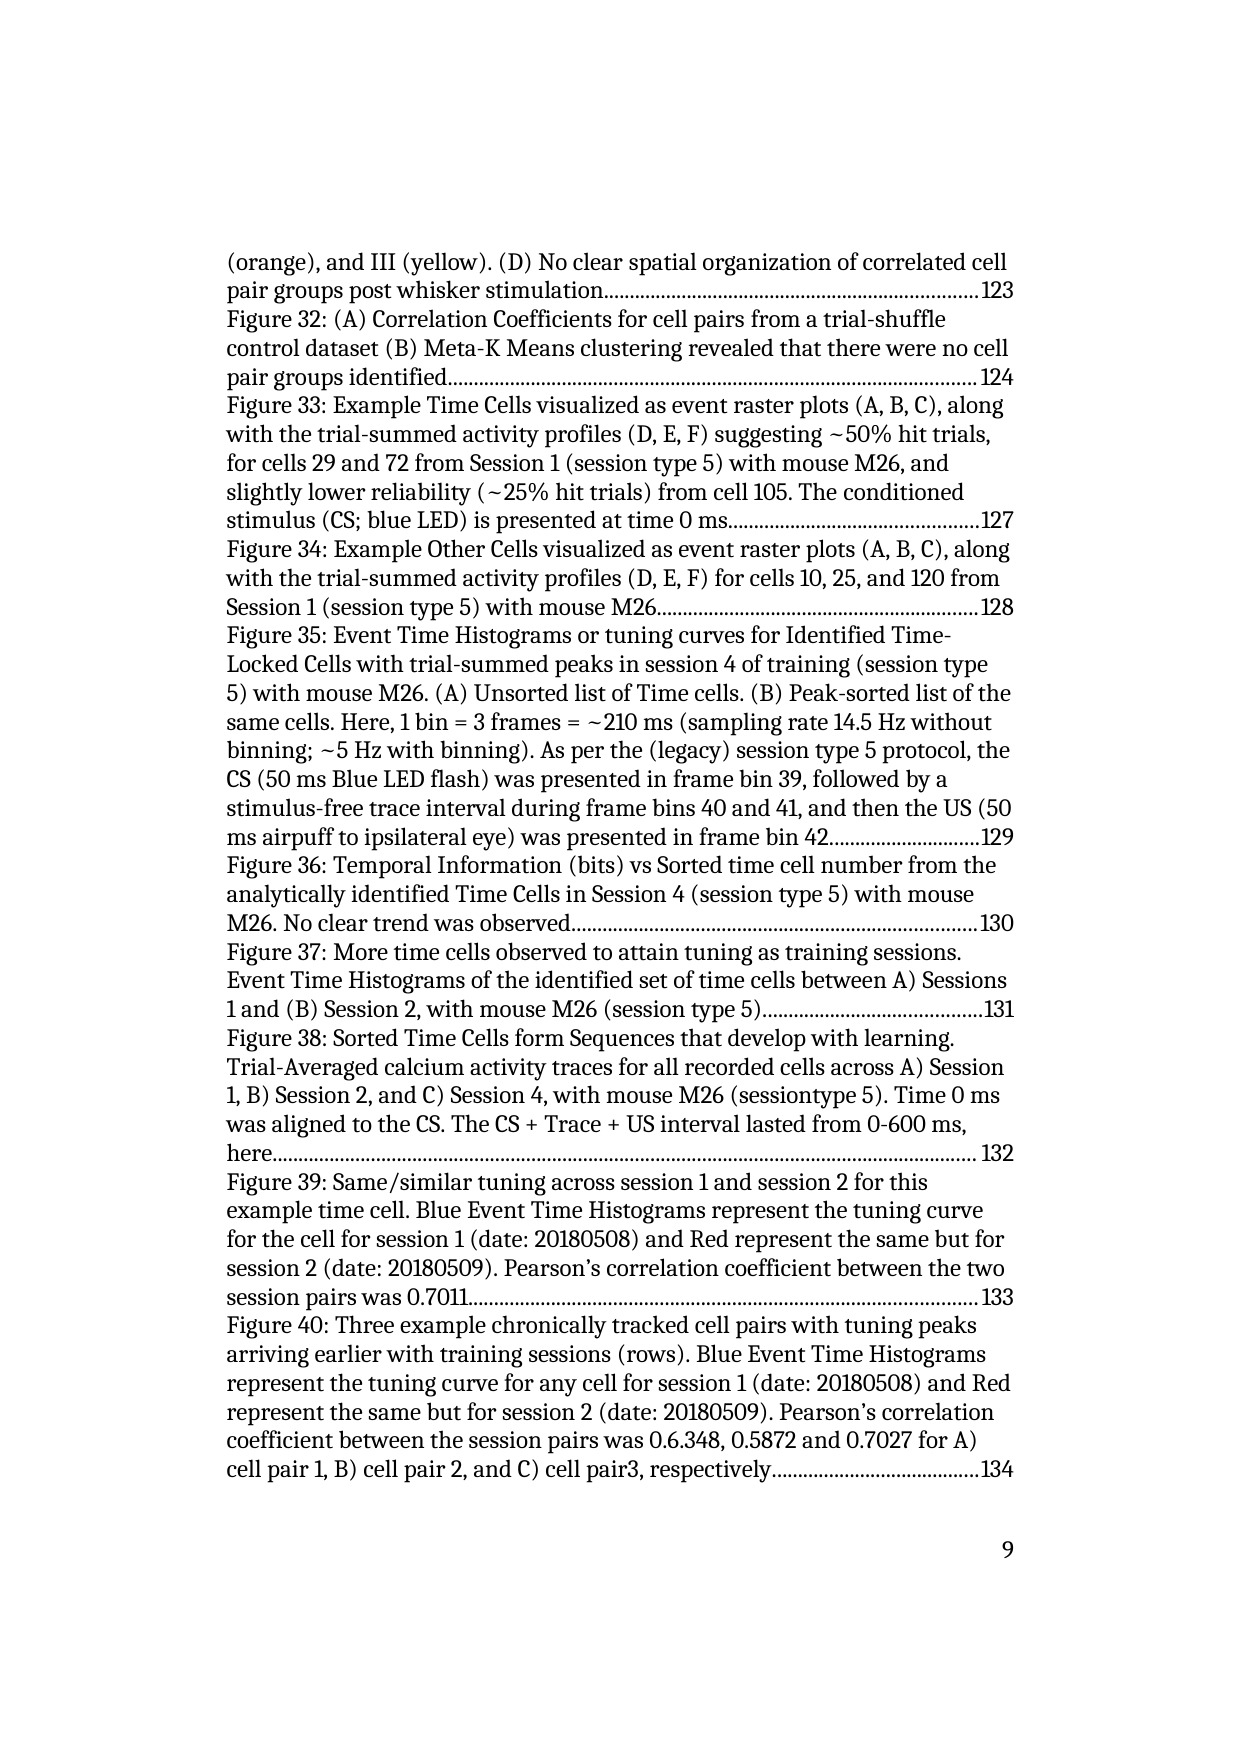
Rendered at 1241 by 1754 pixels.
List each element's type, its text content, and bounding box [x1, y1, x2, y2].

text Figure 34: Example Other Cells visualized as event raster plots (A, B, C), along with the trial-summed activity profiles (D, E, F) for cells 10, 25, and 120 from Session 1 (session type 5) with mouse M26. 128 [226, 535, 1014, 621]
text Figure 40: Three example chronically tracked cell pairs with tuning peaks arriving earlier with training sessions (rows). Blue Event Time Histograms represent the tuning curve for any cell for session 1 (date: 20180508) and Red represent the same but for session 2 (date: 20180509). Pearson’s correlation coefficient between the session pairs was 0.6.348, 0.5872 and 0.7027 for A) cell pair 1, B) cell pair 2, and C) cell pair3, respectively. 134 [226, 1311, 1014, 1484]
text Figure 36: Temporal Information (bits) vs Sorted time cell number from the analytically identified Time Cells in Session 4 (session type 5) with mouse M26. No clear trend was observed. 130 [226, 851, 1014, 938]
text Figure 32: (A) Correlation Coefficients for cell pairs from a trial-shuffle control dataset (B) Meta-K Means clustering revealed that there were no cell pair groups identified. 124 [226, 305, 1014, 391]
text Figure 35: Event Time Histograms or tuning curves for Identified Time-Locked Cells with trial-summed peaks in session 4 of training (session type 5) with mouse M26. (A) Unsorted list of Time cells. (B) Peak-sorted list of the same cells. Here, 1 bin = 3 frames = ~210 ms (sampling rate 14.5 Hz without binning; ~5 Hz with binning). As per the (legacy) session type 5 protocol, the CS (50 ms Blue LED flash) was presented in frame bin 39, followed by a stimulus-free trace interval during frame bins 40 and 41, and then the US (50 ms airpuff to ipsilateral eye) was presented in frame bin 42. 129 [226, 621, 1014, 851]
text Figure 37: More time cells observed to attain tuning as training sessions. Event Time Histograms of the identified set of time cells between A) Sessions 1 and (B) Session 2, with mouse M26 (session type 5). 131 [226, 938, 1014, 1024]
text Figure 39: Same/similar tuning across session 1 and session 2 for this example time cell. Blue Event Time Histograms represent the tuning curve for the cell for session 1 (date: 20180508) and Red represent the same but for session 2 (date: 20180509). Pearson’s correlation coefficient between the two session pairs was 0.7011. 133 [226, 1168, 1014, 1311]
text Figure 31: (A) Correlation Coefficients for cell pairs from post whisker-puff stimulation periods. (B) Meta-K Means clustering with cell pairs using the heuristic that within group pairs would be more similar than between group pairs. In this example, the cells were clustered into three groups I (red), II (orange), and III (yellow). (D) No clear spatial organization of correlated cell pair groups post whisker stimulation 123 [226, 248, 1014, 305]
text Figure 33: Example Time Cells visualized as event raster plots (A, B, C), along with the trial-summed activity profiles (D, E, F) suggesting ~50% hit trials, for cells 29 and 72 from Session 1 (session type 5) with mouse M26, and slightly lower reliability (~25% hit trials) from cell 105. The conditioned stimulus (CS; blue LED) is presented at time 0 ms. 127 [226, 391, 1014, 535]
text Figure 38: Sorted Time Cells form Sequences that develop with learning. Trial-Averaged calcium activity traces for all recorded cells across A) Session 1, B) Session 2, and C) Session 4, with mouse M26 (sessiontype 5). Time 0 ms was aligned to the CS. The CS + Trace + US interval lasted from 0-600 ms, here. 132 [226, 1024, 1014, 1168]
